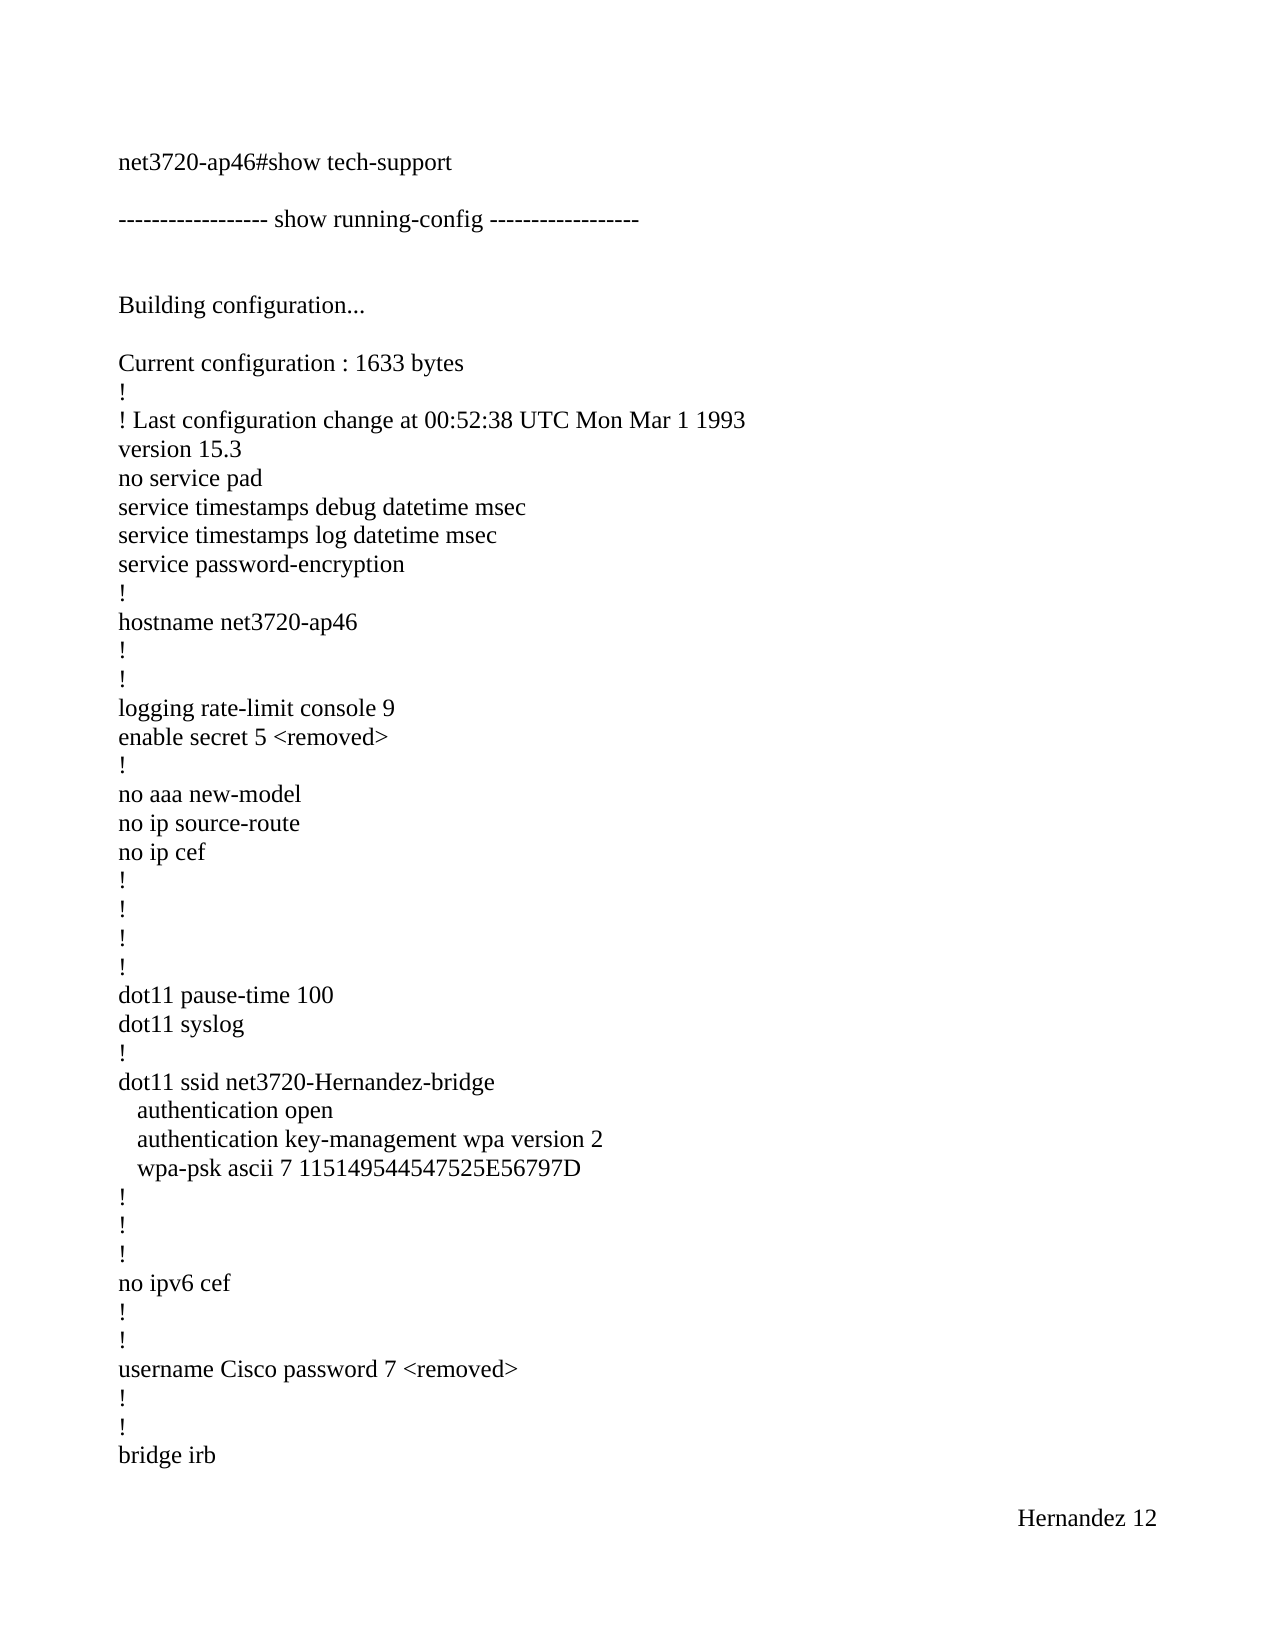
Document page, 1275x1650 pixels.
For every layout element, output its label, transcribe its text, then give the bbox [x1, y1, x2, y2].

text net3720-ap46#show tech-support [118, 147, 1157, 176]
text ! [118, 866, 1157, 894]
text ! [118, 751, 1157, 779]
text ! [118, 1412, 1157, 1441]
text no service pad [118, 463, 1157, 492]
text service timestamps log datetime msec [118, 521, 1157, 549]
text no ipv6 cef [118, 1268, 1157, 1297]
text ! [118, 894, 1157, 923]
text ! [118, 1239, 1157, 1268]
text Current configuration : 1633 bytes [118, 348, 1157, 377]
text no ip cef [118, 837, 1157, 866]
text service timestamps debug datetime msec [118, 492, 1157, 521]
text dot11 syslog [118, 1009, 1157, 1038]
text enable secret 5 <removed> [118, 722, 1157, 751]
text ------------------ show running-config ------------------ [118, 204, 1157, 233]
text ! [118, 636, 1157, 664]
text no ip source-route [118, 808, 1157, 837]
text ! [118, 923, 1157, 952]
text ! [118, 1297, 1157, 1326]
text authentication key-management wpa version 2 [118, 1124, 1157, 1153]
text dot11 ssid net3720-Hernandez-bridge [118, 1067, 1157, 1096]
text ! [118, 1383, 1157, 1412]
text ! [118, 1182, 1157, 1211]
text ! [118, 1326, 1157, 1354]
text logging rate-limit console 9 [118, 693, 1157, 722]
text service password-encryption [118, 549, 1157, 578]
text username Cisco password 7 <removed> [118, 1354, 1157, 1383]
text hostname net3720-ap46 [118, 607, 1157, 636]
text bridge irb [118, 1441, 1157, 1469]
text no aaa new-model [118, 779, 1157, 808]
text dot11 pause-time 100 [118, 981, 1157, 1009]
text authentication open [118, 1096, 1157, 1124]
text ! [118, 377, 1157, 406]
text ! Last configuration change at 00:52:38 UTC Mon Mar 1 1993 [118, 406, 1157, 434]
text ! [118, 1038, 1157, 1067]
text wpa-psk ascii 7 115149544547525E56797D [118, 1153, 1157, 1182]
text ! [118, 664, 1157, 693]
text ! [118, 1211, 1157, 1239]
text ! [118, 952, 1157, 981]
text version 15.3 [118, 434, 1157, 463]
text Building configuration... [118, 291, 1157, 319]
text ! [118, 578, 1157, 607]
